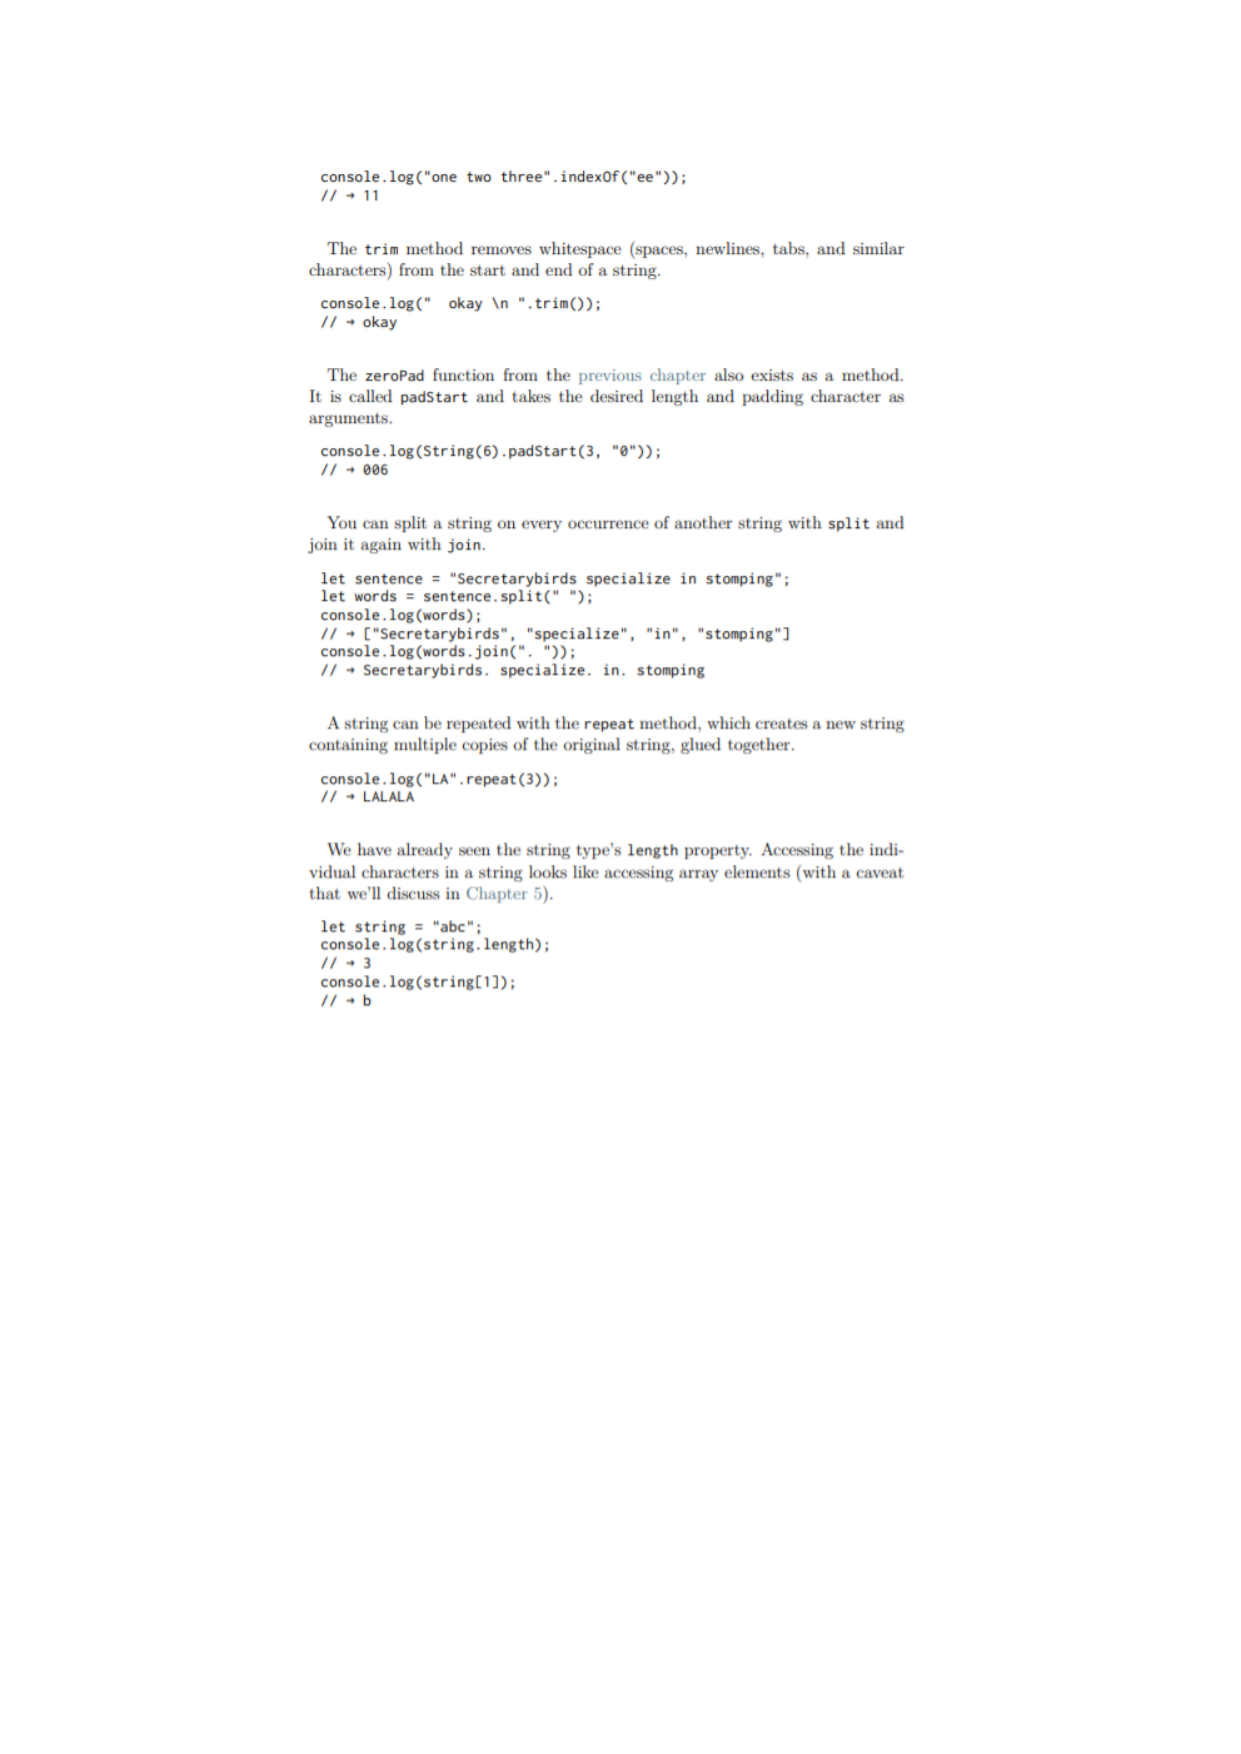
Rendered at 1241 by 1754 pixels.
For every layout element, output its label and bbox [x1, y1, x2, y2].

picture [249, 118, 991, 1024]
